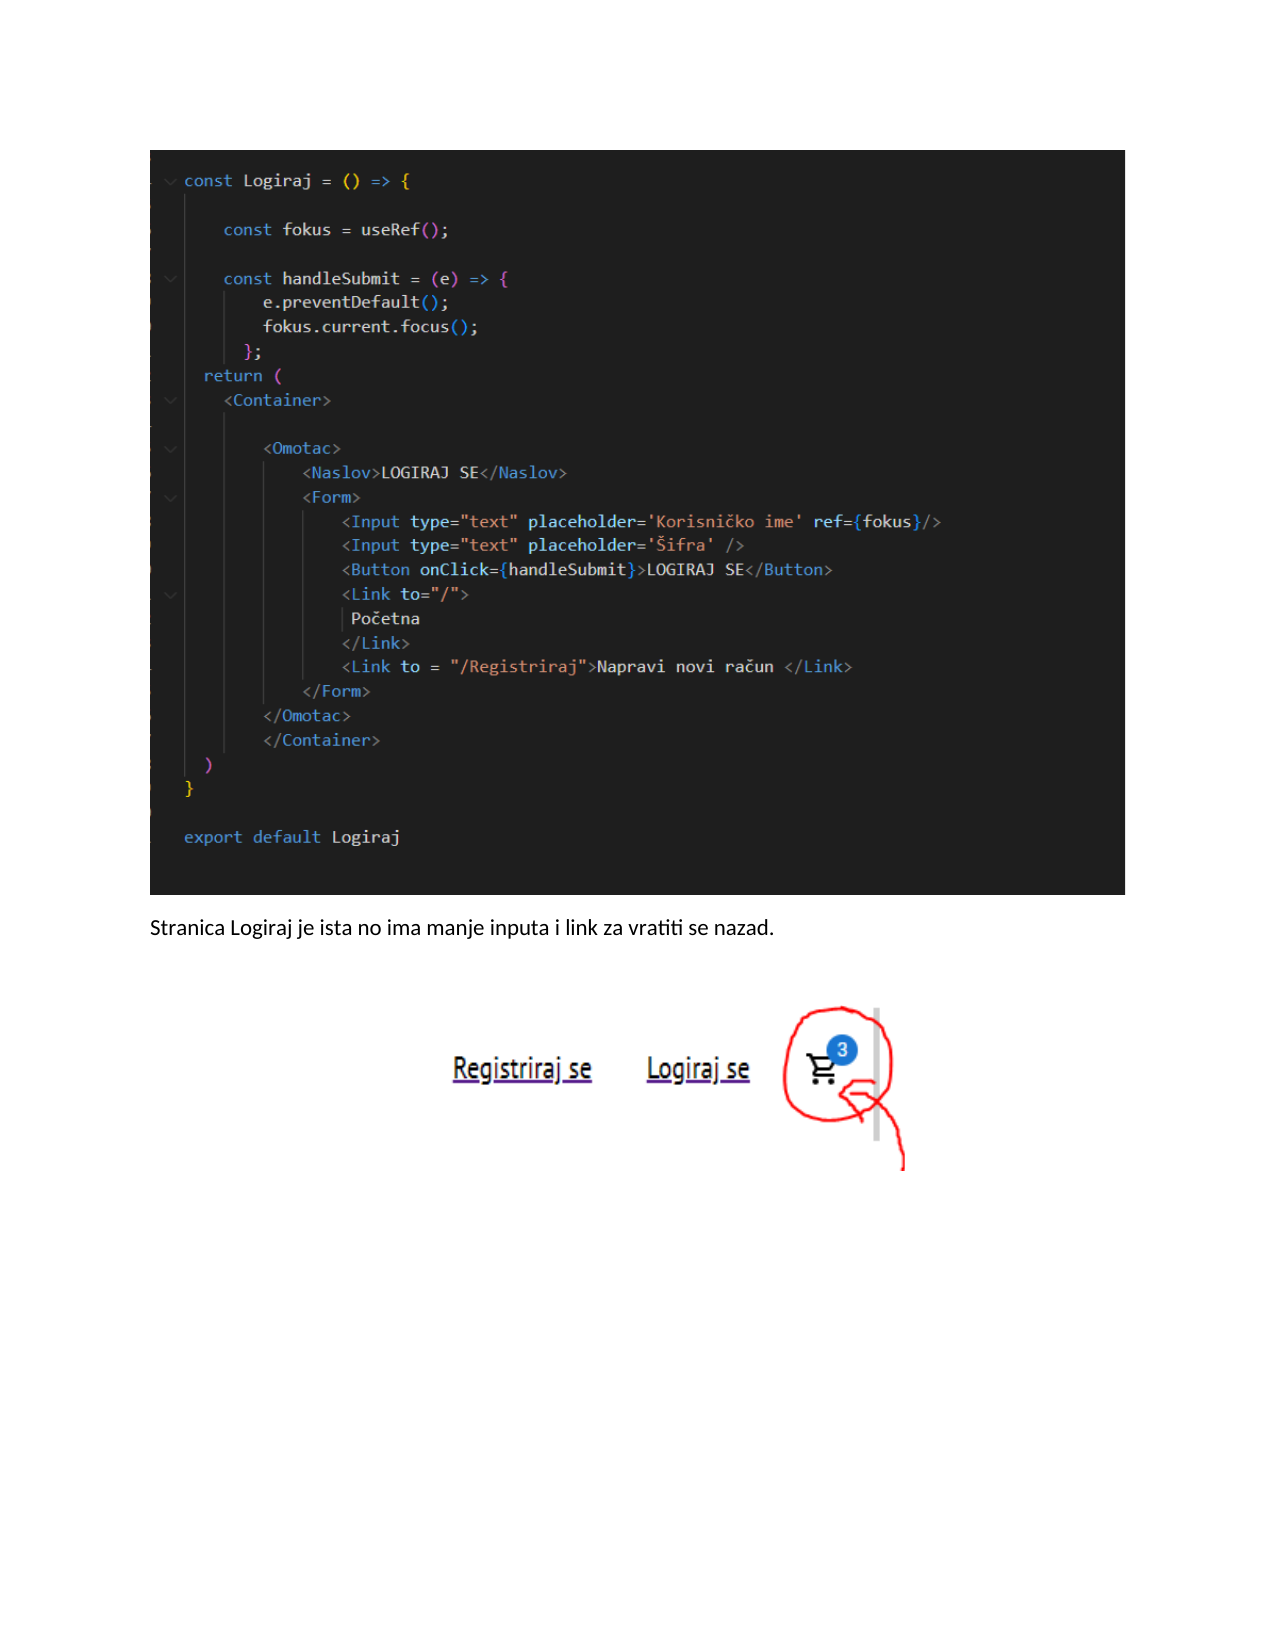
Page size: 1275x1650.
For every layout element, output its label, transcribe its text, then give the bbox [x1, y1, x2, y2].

text Stranica Logiraj je ista no ima manje inputa i link za vratiti se nazad. [150, 913, 1125, 941]
